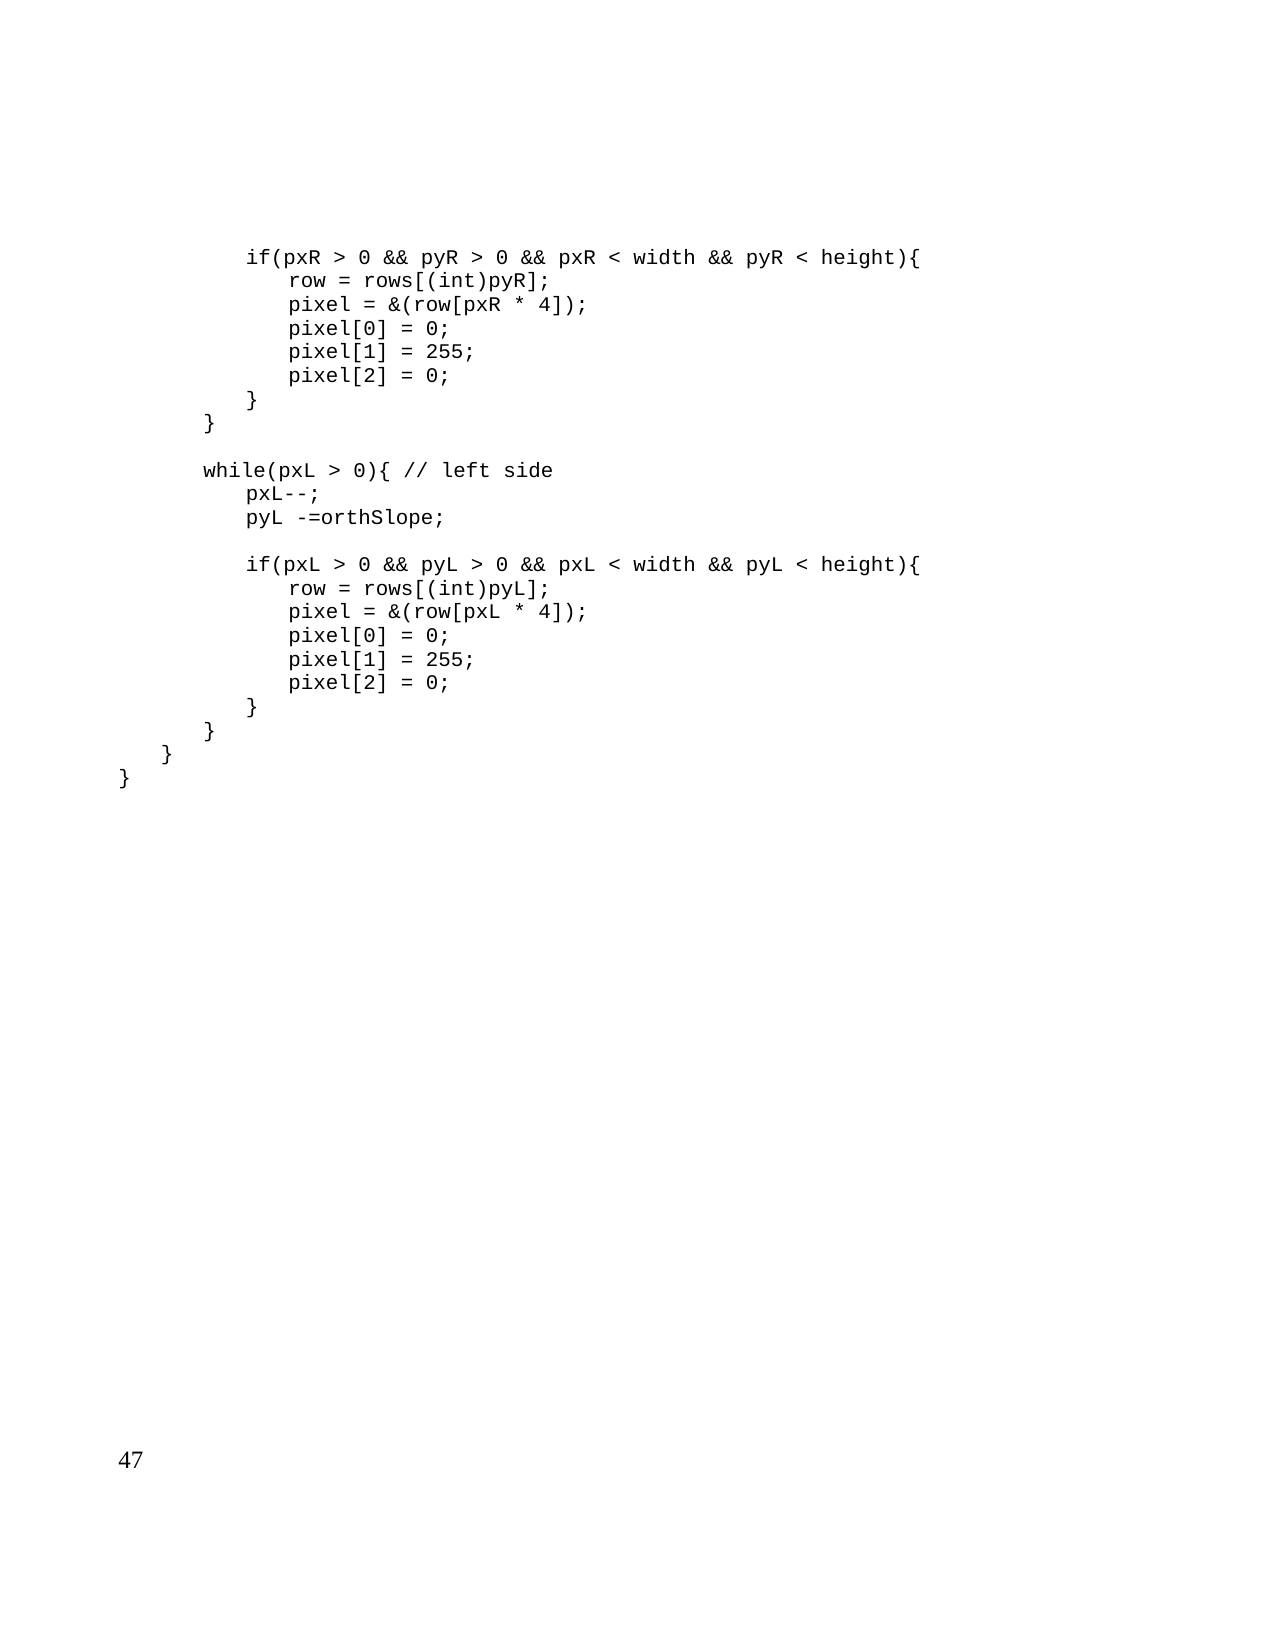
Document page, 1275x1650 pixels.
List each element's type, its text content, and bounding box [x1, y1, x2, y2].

text } [118, 767, 1157, 791]
text row = rows[(int)pyR]; [118, 270, 1157, 294]
text pixel[1] = 255; [118, 649, 1157, 672]
text if(pxL > 0 && pyL > 0 && pxL < width && pyL < height){ [118, 554, 1157, 578]
text } [118, 720, 1157, 743]
text pixel = &(row[pxR * 4]); [118, 294, 1157, 318]
text pixel[1] = 255; [118, 341, 1157, 365]
text pixel[2] = 0; [118, 365, 1157, 389]
text while(pxL > 0){ // left side [118, 459, 1157, 483]
text } [118, 412, 1157, 436]
text } [118, 743, 1157, 767]
text pxL--; [118, 483, 1157, 507]
text pixel[0] = 0; [118, 625, 1157, 649]
text } [118, 389, 1157, 412]
text row = rows[(int)pyL]; [118, 578, 1157, 601]
text if(pxR > 0 && pyR > 0 && pxR < width && pyR < height){ [118, 247, 1157, 270]
text pixel[2] = 0; [118, 672, 1157, 696]
text pixel = &(row[pxL * 4]); [118, 601, 1157, 625]
text pyL -=orthSlope; [118, 507, 1157, 531]
text pixel[0] = 0; [118, 318, 1157, 341]
text } [118, 696, 1157, 720]
